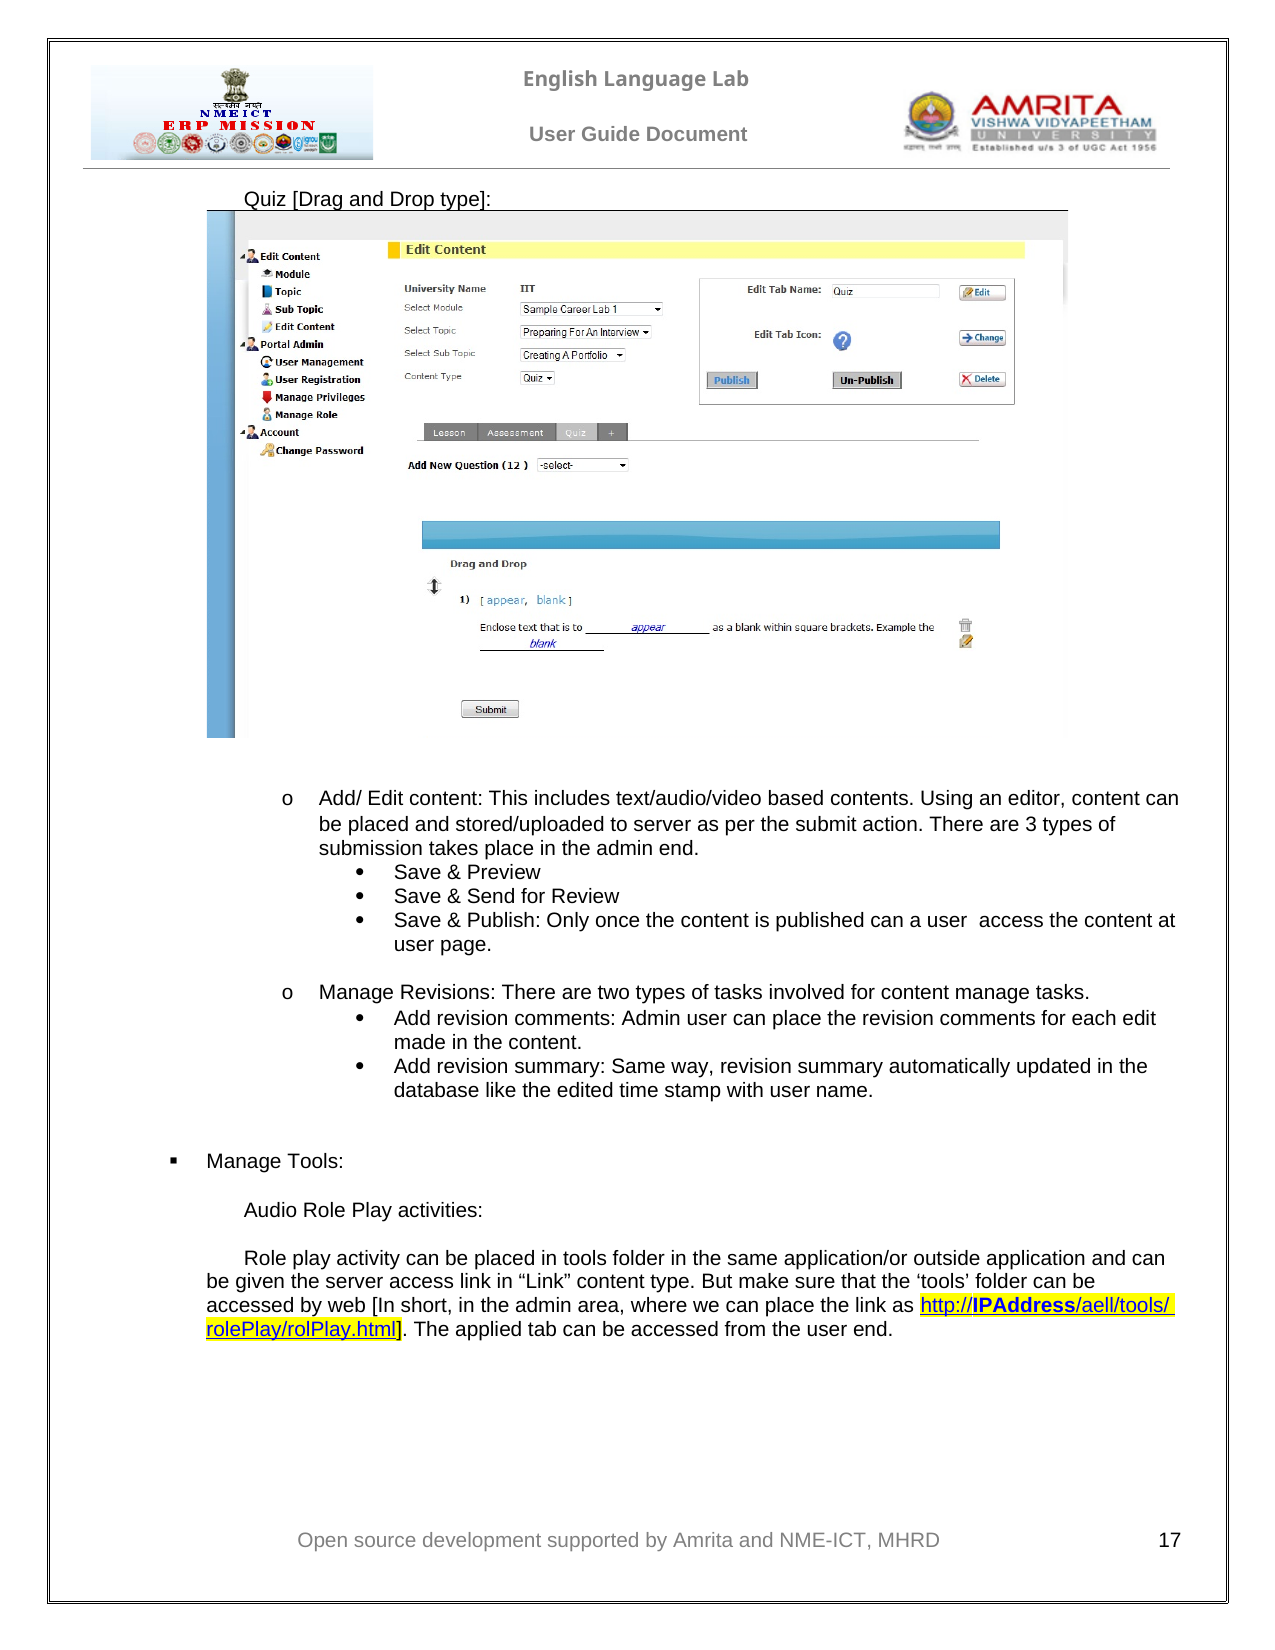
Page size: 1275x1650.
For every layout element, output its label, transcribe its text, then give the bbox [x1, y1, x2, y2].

text Role play activity can be placed in tools folder in the same application/or outside application and can be given the server access link in “Link” content type. But make sure that the ‘tools’ folder can be accessed by web [In short, in the admin area, where we can place the link as http://IPAddress/aell/tools/ rolePlay/rolPlay.html]. The applied tab can be accessed from the user end. [206, 1245, 1181, 1341]
list Add revision comments: Admin user can place the revision comments for each edit made in the content. [356, 1005, 1181, 1053]
text Quiz [Drag and Drop type]: [244, 187, 1181, 211]
list Manage Tools: [169, 1149, 1181, 1173]
picture [90, 65, 374, 160]
list Save & Publish: Only once the content is published can a user access the content at user page. [356, 908, 1181, 956]
list Add revision summary: Same way, revision summary automatically updated in the database like the edited time stamp with user name. [356, 1053, 1181, 1101]
list Manage Revisions: There are two types of tasks involved for content manage tasks. [281, 979, 1181, 1005]
picture [206, 210, 1069, 738]
picture [897, 87, 1165, 160]
list Add/ Edit content: This includes text/audio/video based contents. Using an editor, content can be placed and stored/uploaded to server as per the submit action. There are 3 types of submission takes place in the admin end. [281, 786, 1181, 859]
list Save & Send for Review [356, 883, 1181, 908]
list Save & Preview [356, 859, 1181, 883]
text Audio Role Play activities: [169, 1197, 1181, 1221]
